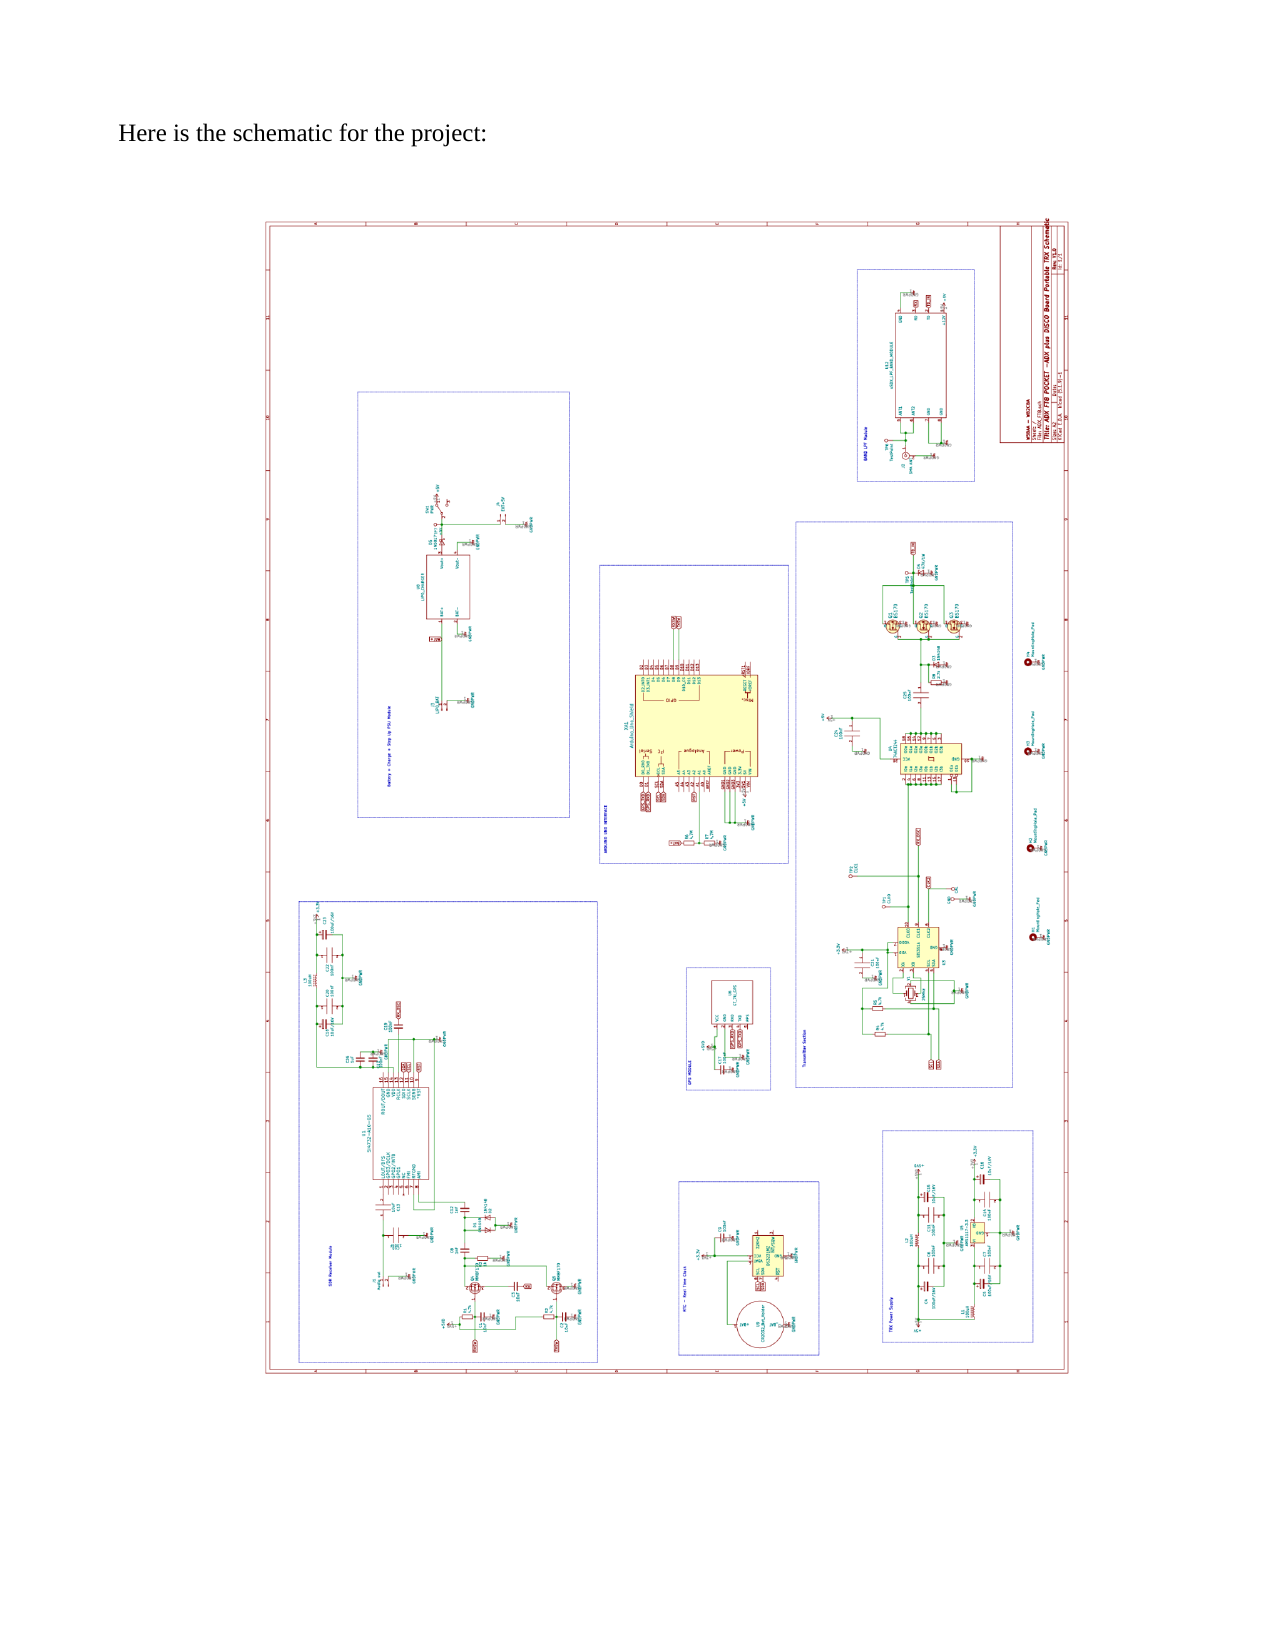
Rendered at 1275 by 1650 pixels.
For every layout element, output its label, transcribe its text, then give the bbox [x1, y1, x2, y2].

text Here is the schematic for the project: [118, 118, 1157, 147]
